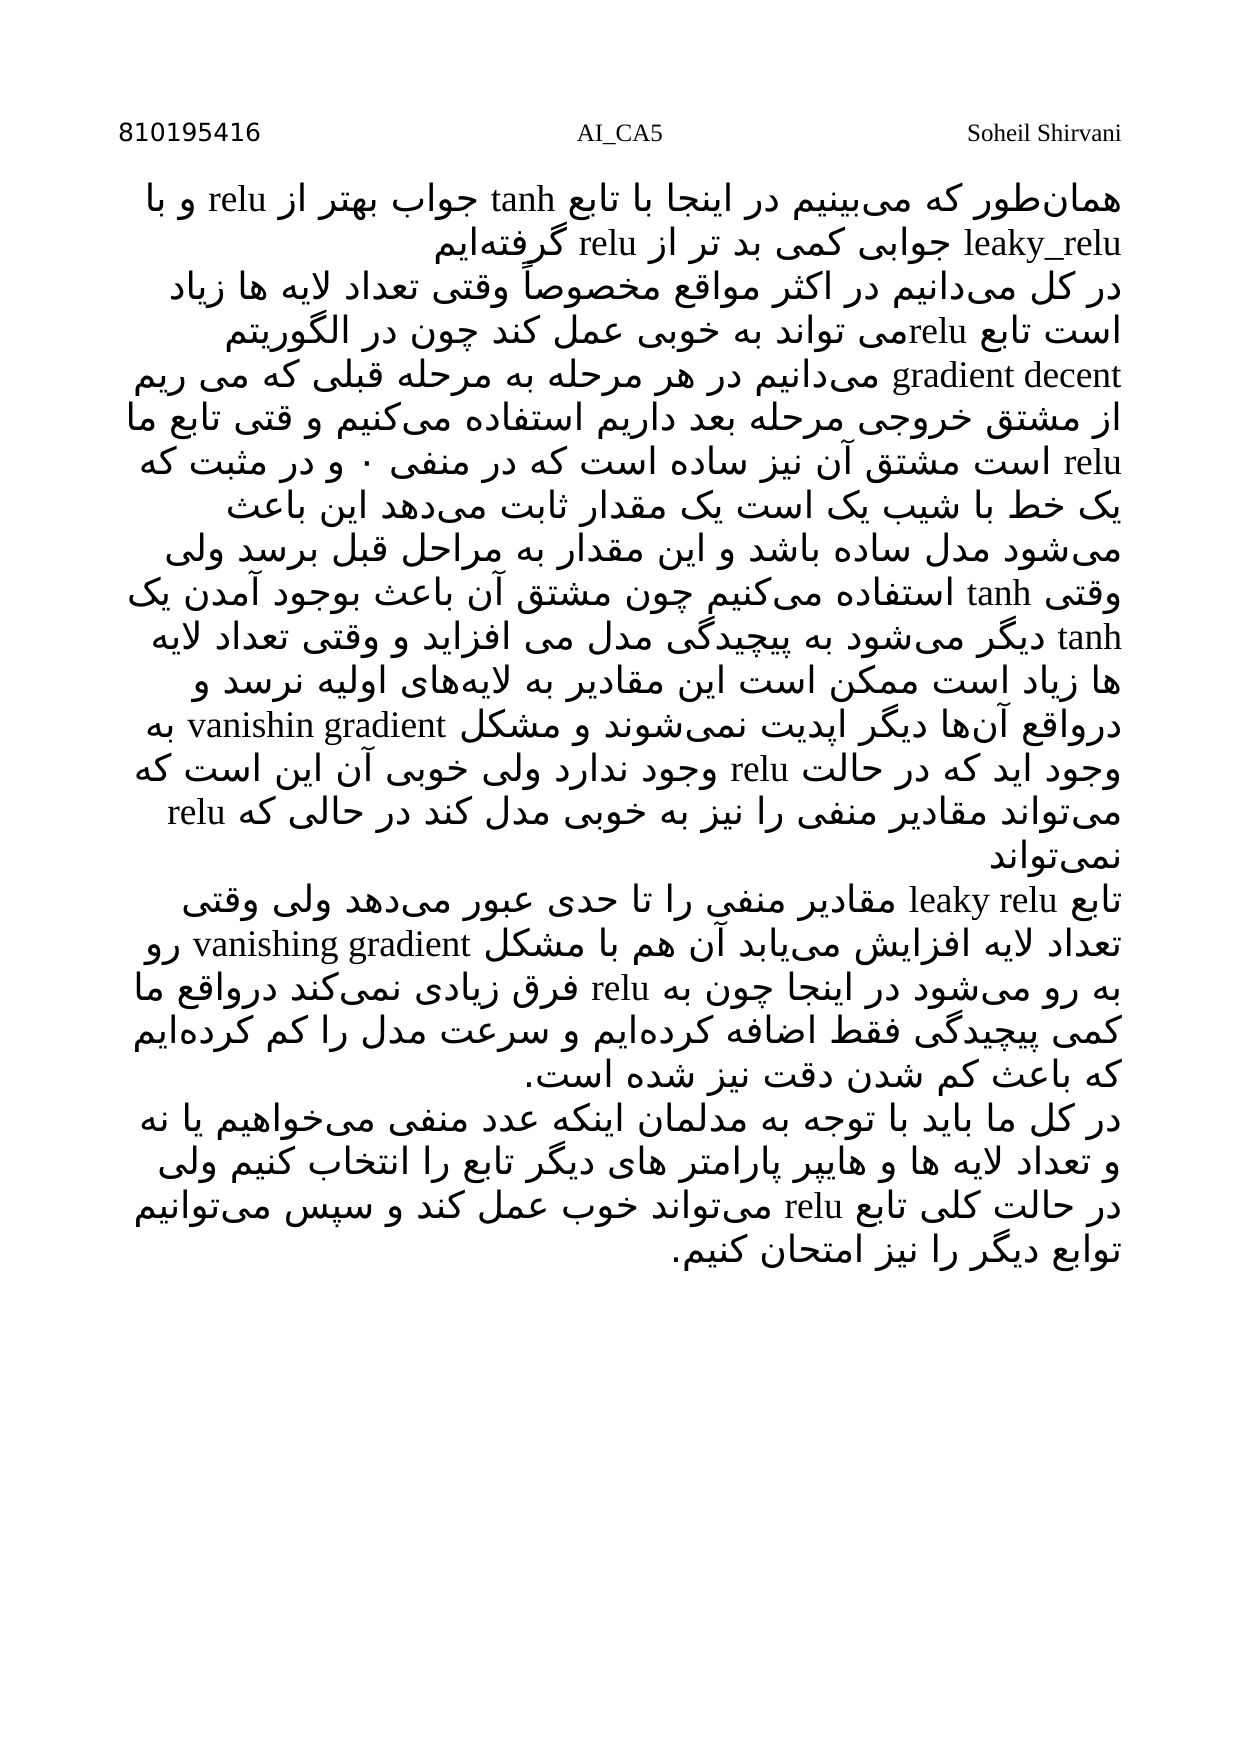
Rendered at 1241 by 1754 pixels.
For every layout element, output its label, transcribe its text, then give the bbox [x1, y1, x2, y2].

text تابع leaky relu مقادیر منفی را تا حدی عبور می‌دهد ولی وقتی تعداد لایه افزایش می‌یابد آن هم با مشکل vanishing gradient رو به رو می‌شود در اینجا چون به relu فرق زیادی نمی‌کند در‌واقع ما کمی پیچیدگی فقط اضافه کرده‌ایم و سرعت مدل را کم کرده‌ایم که باعث کم شدن دقت نیز شده است. [118, 877, 1122, 1096]
text همان‌طور که می‌بینیم در اینجا با تابع tanh جواب بهتر از relu و با leaky_relu جوابی کمی بد تر از relu گرفته‌ایم [118, 177, 1122, 264]
text در کل می‌دانیم در اکثر مواقع مخصوصاً وقتی تعداد لایه ها زیاد است تابع reluمی تواند به خوبی عمل کند چون در الگوریتم gradient decent می‌دانیم در هر مرحله به مرحله قبلی که می ریم از مشتق خروجی مرحله بعد داریم استفاده می‌کنیم و قتی تابع ما relu است مشتق آن نیز ساده است که در منفی ۰ و در مثبت که یک خط با شیب یک است یک مقدار ثابت می‌دهد این باعث می‌شود مدل ساده باشد و این مقدار به مراحل قبل برسد ولی وقتی tanh استفاده می‌کنیم چون مشتق آن باعث بوجود آمدن یک tanh دیگر می‌شود به پیچیدگی مدل می افزاید و وقتی تعداد لایه ها زیاد است ممکن است این مقادیر به لایه‌های اولیه نرسد و در‌واقع آن‌ها دیگر اپدیت نمی‌شوند و مشکل vanishin gradient به وجود اید که در حالت relu وجود ندارد ولی خوبی آن این است که می‌تواند مقادیر منفی را نیز به خوبی مدل کند در حالی که relu نمی‌تواند [118, 264, 1122, 877]
text در کل ما باید با توجه به مدلمان اینکه عدد منفی می‌خواهیم یا نه و تعداد لایه ها و هایپر پارامتر های دیگر تابع را انتخاب کنیم ولی در حالت کلی تابع relu می‌تواند خوب عمل کند و سپس می‌توانیم توابع دیگر را نیز امتحان کنیم. [118, 1096, 1122, 1271]
